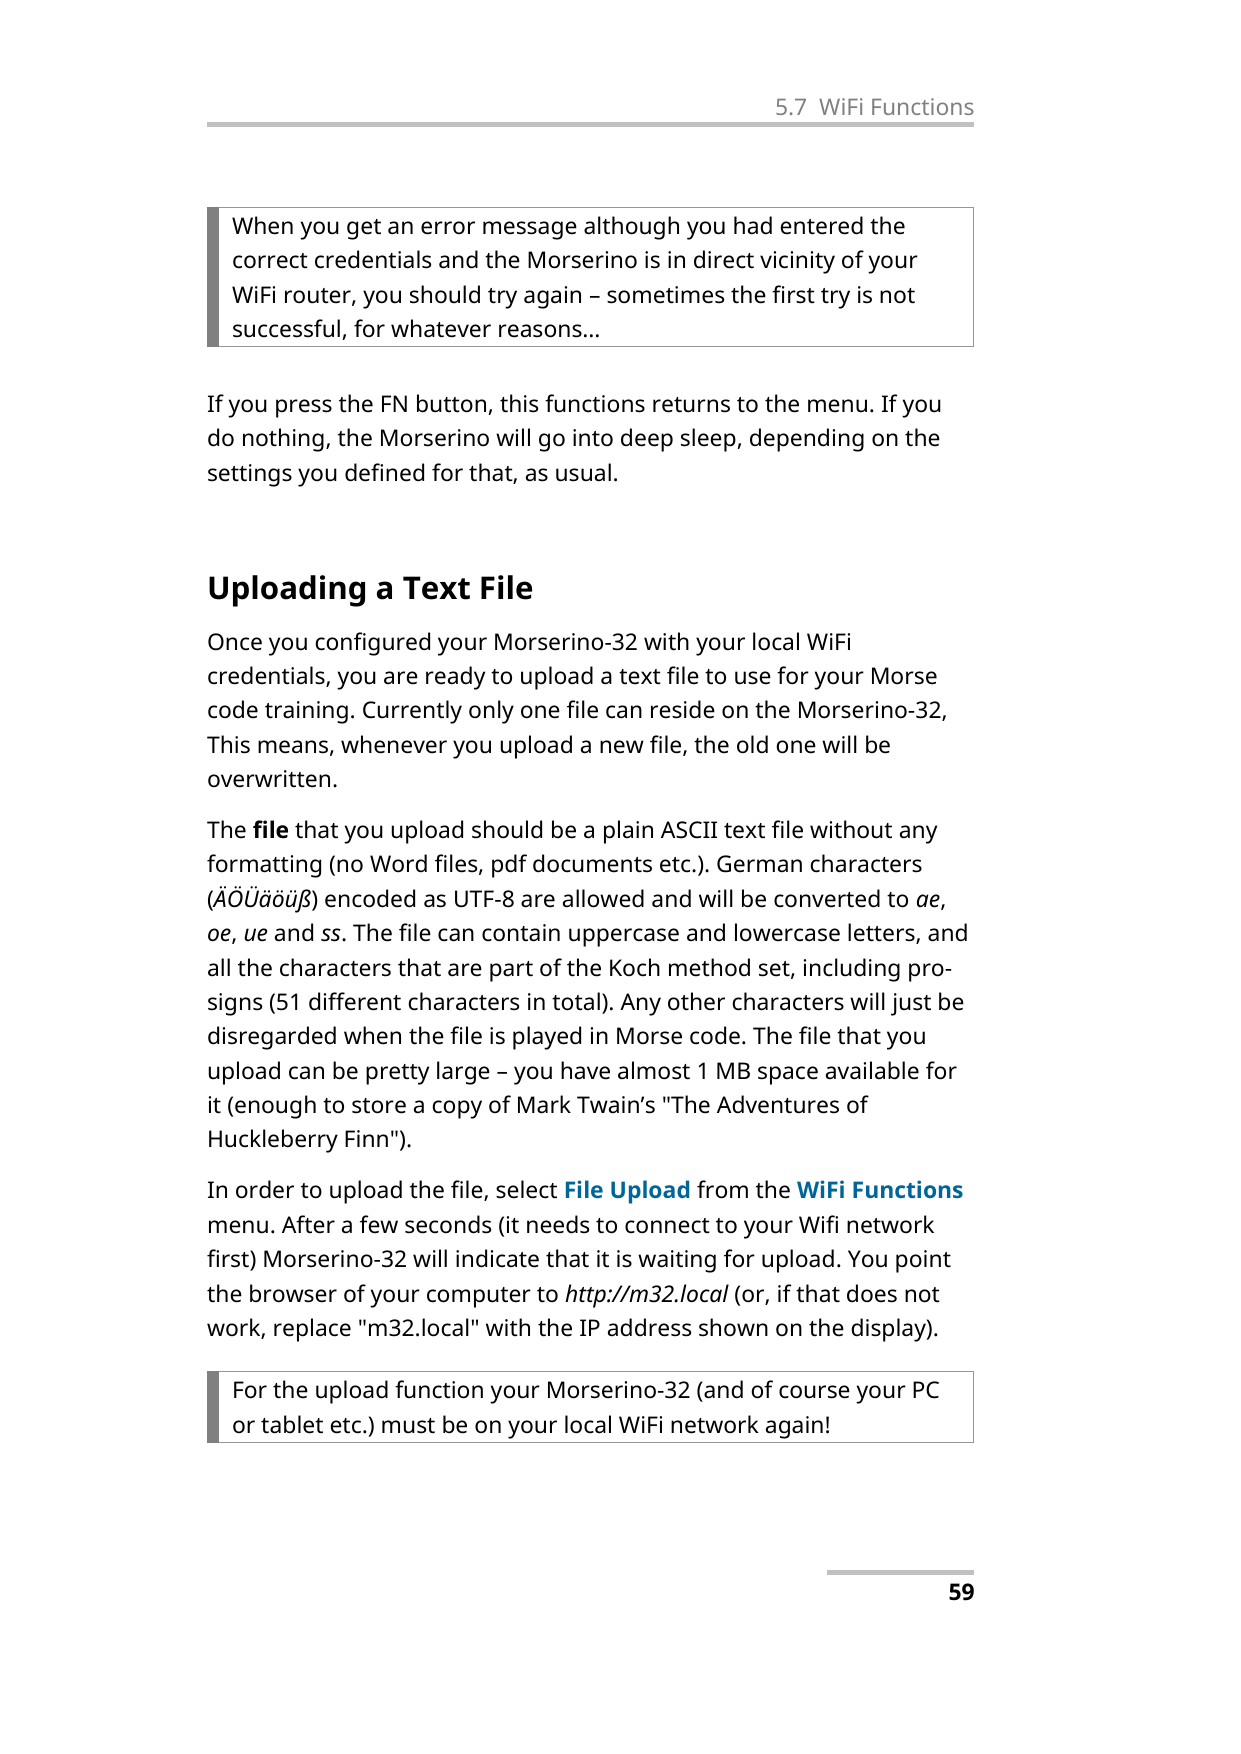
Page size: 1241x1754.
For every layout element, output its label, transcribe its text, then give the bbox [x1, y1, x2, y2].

text In order to upload the file, select File Upload from the WiFi Functions menu. After a few seconds (it needs to connect to your Wifi network first) Morserino-32 will indicate that it is waiting for upload. You point the browser of your computer to http://m32.local (or, if that does not work, replace "m32.local" with the IP address shown on the display). [207, 1174, 974, 1343]
text If you press the FN button, this functions returns to the menu. If you do nothing, the Morserino will go into deep sleep, depending on the settings you defined for that, as usual. [207, 388, 974, 488]
text For the upload function your Morserino-32 (and of course your PC or tablet etc.) must be on your local WiFi network again! [219, 1372, 973, 1442]
subtitle Uploading a Text File [207, 564, 974, 609]
text Once you configured your Morserino-32 with your local WiFi credentials, you are ready to upload a text file to use for your Morse code training. Currently only one file can reside on the Morserino-32, This means, whenever you upload a new file, the old one will be overwritten. [207, 625, 974, 794]
text The file that you upload should be a plain ASCII text file without any formatting (no Word files, pdf documents etc.). German characters (ÄÖÜäöüß) encoded as UTF-8 are allowed and will be converted to ae, oe, ue and ss. The file can contain uppercase and lowercase letters, and all the characters that are part of the Koch method set, including pro-signs (51 different characters in total). Any other characters will just be disregarded when the file is played in Morse code. The file that you upload can be pretty large – you have almost 1 MB space available for it (enough to store a copy of Mark Twain’s "The Adventures of Huckleberry Finn"). [207, 814, 974, 1154]
text When you get an error message although you had entered the correct credentials and the Morserino is in direct vicinity of your WiFi router, you should try again – sometimes the first try is not successful, for whatever reasons…​ [219, 208, 973, 346]
